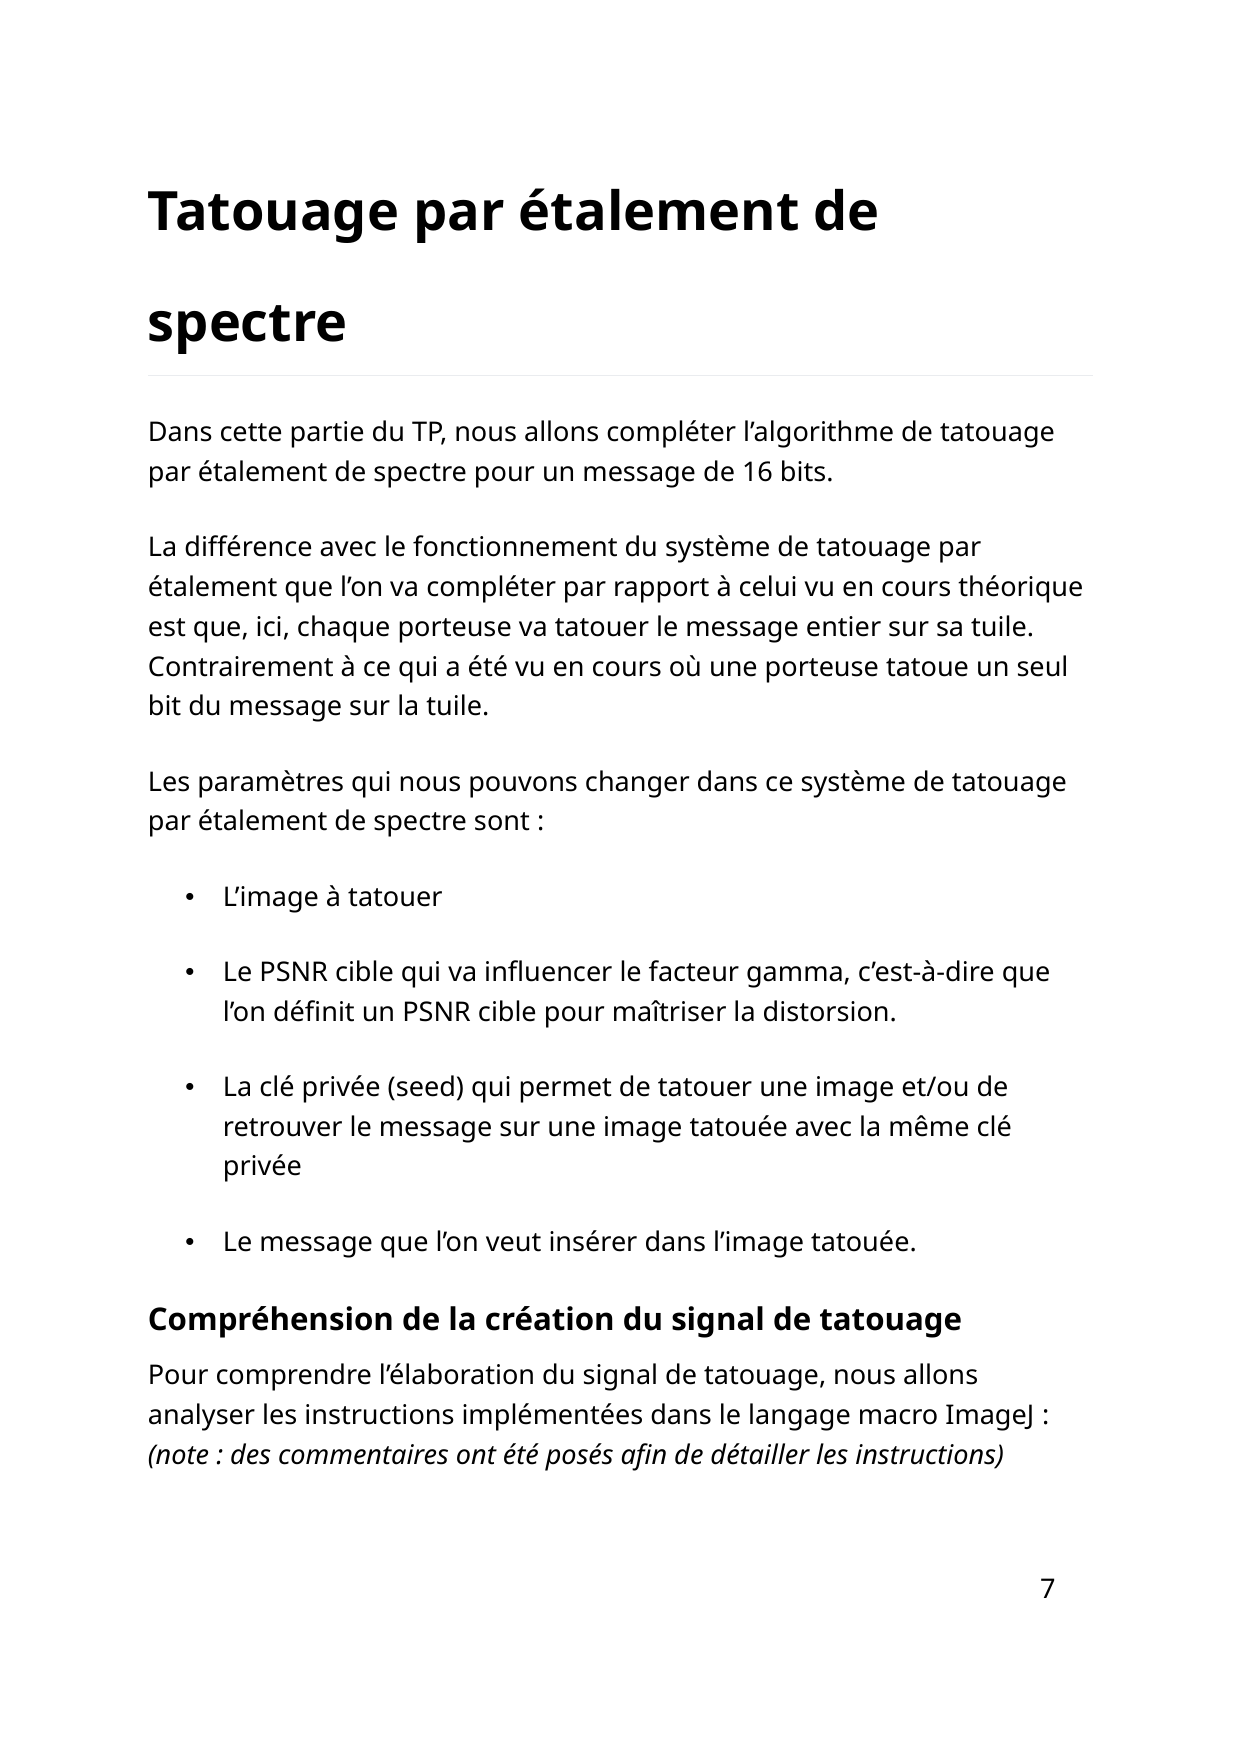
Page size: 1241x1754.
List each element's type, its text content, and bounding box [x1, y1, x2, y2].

text Pour comprendre l’élaboration du signal de tatouage, nous allons analyser les instructions implémentées dans le langage macro ImageJ : (note : des commentaires ont été posés afin de détailler les instructions) [148, 1356, 1093, 1472]
subtitle Tatouage par étalement de spectre [148, 173, 1093, 375]
list Le PSNR cible qui va influencer le facteur gamma, c’est-à-dire que l’on définit un PSNR cible pour maîtriser la distorsion. [185, 952, 1093, 1029]
list Le message que l’on veut insérer dans l’image tatouée. [185, 1222, 1093, 1259]
list La clé privée (seed) qui permet de tatouer une image et/ou de retrouver le message sur une image tatouée avec la même clé privée [185, 1067, 1093, 1184]
text Dans cette partie du TP, nous allons compléter l’algorithme de tatouage par étalement de spectre pour un message de 16 bits. [148, 413, 1093, 489]
text La différence avec le fonctionnement du système de tatouage par étalement que l’on va compléter par rapport à celui vu en cours théorique est que, ici, chaque porteuse va tatouer le message entier sur sa tuile. Contrairement à ce qui a été vu en cours où une porteuse tatoue un seul bit du message sur la tuile. [148, 528, 1093, 724]
list L’image à tatouer [185, 877, 1093, 914]
text Compréhension de la création du signal de tatouage [148, 1297, 1093, 1340]
text Les paramètres qui nous pouvons changer dans ce système de tatouage par étalement de spectre sont : [148, 762, 1093, 839]
